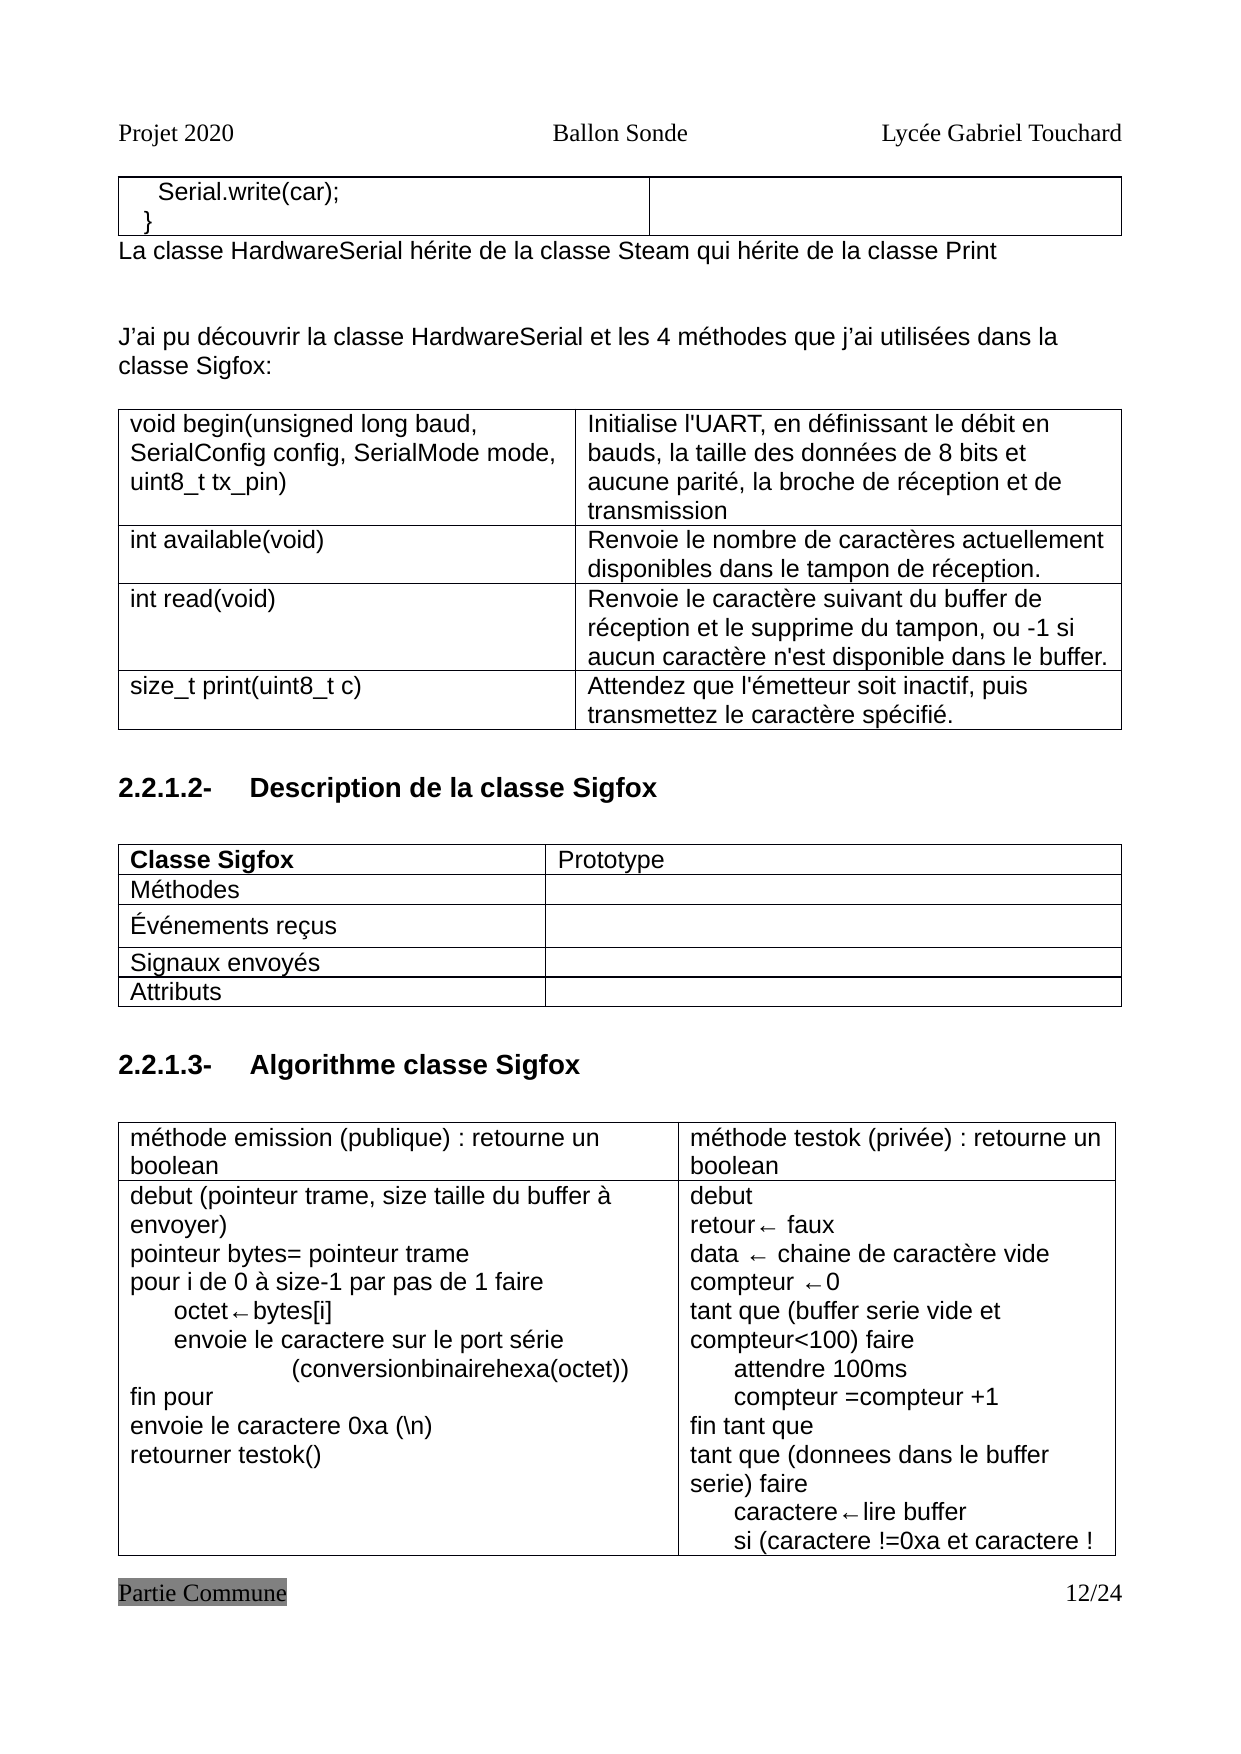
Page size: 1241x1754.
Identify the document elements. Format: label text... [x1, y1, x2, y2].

table_cell size_t print(uint8_t c) [119, 671, 575, 729]
table_header méthode emission (publique) : retourne un boolean [119, 1123, 678, 1180]
table_header Classe Sigfox [119, 845, 545, 874]
table_cell Signaux envoyés [119, 948, 545, 976]
table_cell [546, 978, 1121, 1006]
table_header void begin(unsigned long baud, SerialConfig config, SerialMode mode, uint8_t tx_pin) [119, 410, 575, 524]
table_cell Événements reçus [119, 905, 545, 947]
table_cell debut (pointeur trame, size taille du buffer à envoyer) pointeur bytes= pointeur trame pour i de 0 à size-1 par pas de 1 faire octet←bytes[i] envoie le caractere sur le port série (conversionbinairehexa(octet)) fin pour envoie le caractere 0xa (\n) retourner testok() [119, 1181, 678, 1555]
table_header [650, 178, 1121, 235]
subtitle Description de la classe Sigfox [118, 771, 1122, 803]
table_cell debut retour← faux data ← chaine de caractère vide compteur ←0 tant que (buffer serie vide et compteur<100) faire attendre 100ms compteur =compteur +1 fin tant que tant que (donnees dans le buffer serie) faire caractere←lire buffer si (caractere !=0xa et caractere ! [679, 1181, 1115, 1555]
table_header Prototype [546, 845, 1121, 874]
table_header Initialise l'UART, en définissant le débit en bauds, la taille des données de 8 bits et aucune parité, la broche de réception et de transmission [576, 410, 1121, 524]
table_cell [546, 905, 1121, 947]
table_header Serial.write(car); } [119, 178, 649, 235]
table_cell [546, 875, 1121, 904]
table_cell [546, 948, 1121, 976]
table_cell int read(void) [119, 584, 575, 670]
table_cell Renvoie le nombre de caractères actuellement disponibles dans le tampon de réception. [576, 526, 1121, 583]
table_cell Renvoie le caractère suivant du buffer de réception et le supprime du tampon, ou -1 si aucun caractère n'est disponible dans le buffer. [576, 584, 1121, 670]
table_header méthode testok (privée) : retourne un boolean [679, 1123, 1115, 1180]
table_cell Attendez que l'émetteur soit inactif, puis transmettez le caractère spécifié. [576, 671, 1121, 729]
table_cell Attributs [119, 978, 545, 1006]
subtitle Algorithme classe Sigfox [118, 1048, 1122, 1080]
table_cell int available(void) [119, 526, 575, 583]
text La classe HardwareSerial hérite de la classe Steam qui hérite de la classe Print [118, 236, 1122, 265]
text J’ai pu découvrir la classe HardwareSerial et les 4 méthodes que j’ai utilisées dans la classe Sigfox: [118, 322, 1122, 380]
table_cell Méthodes [119, 875, 545, 904]
